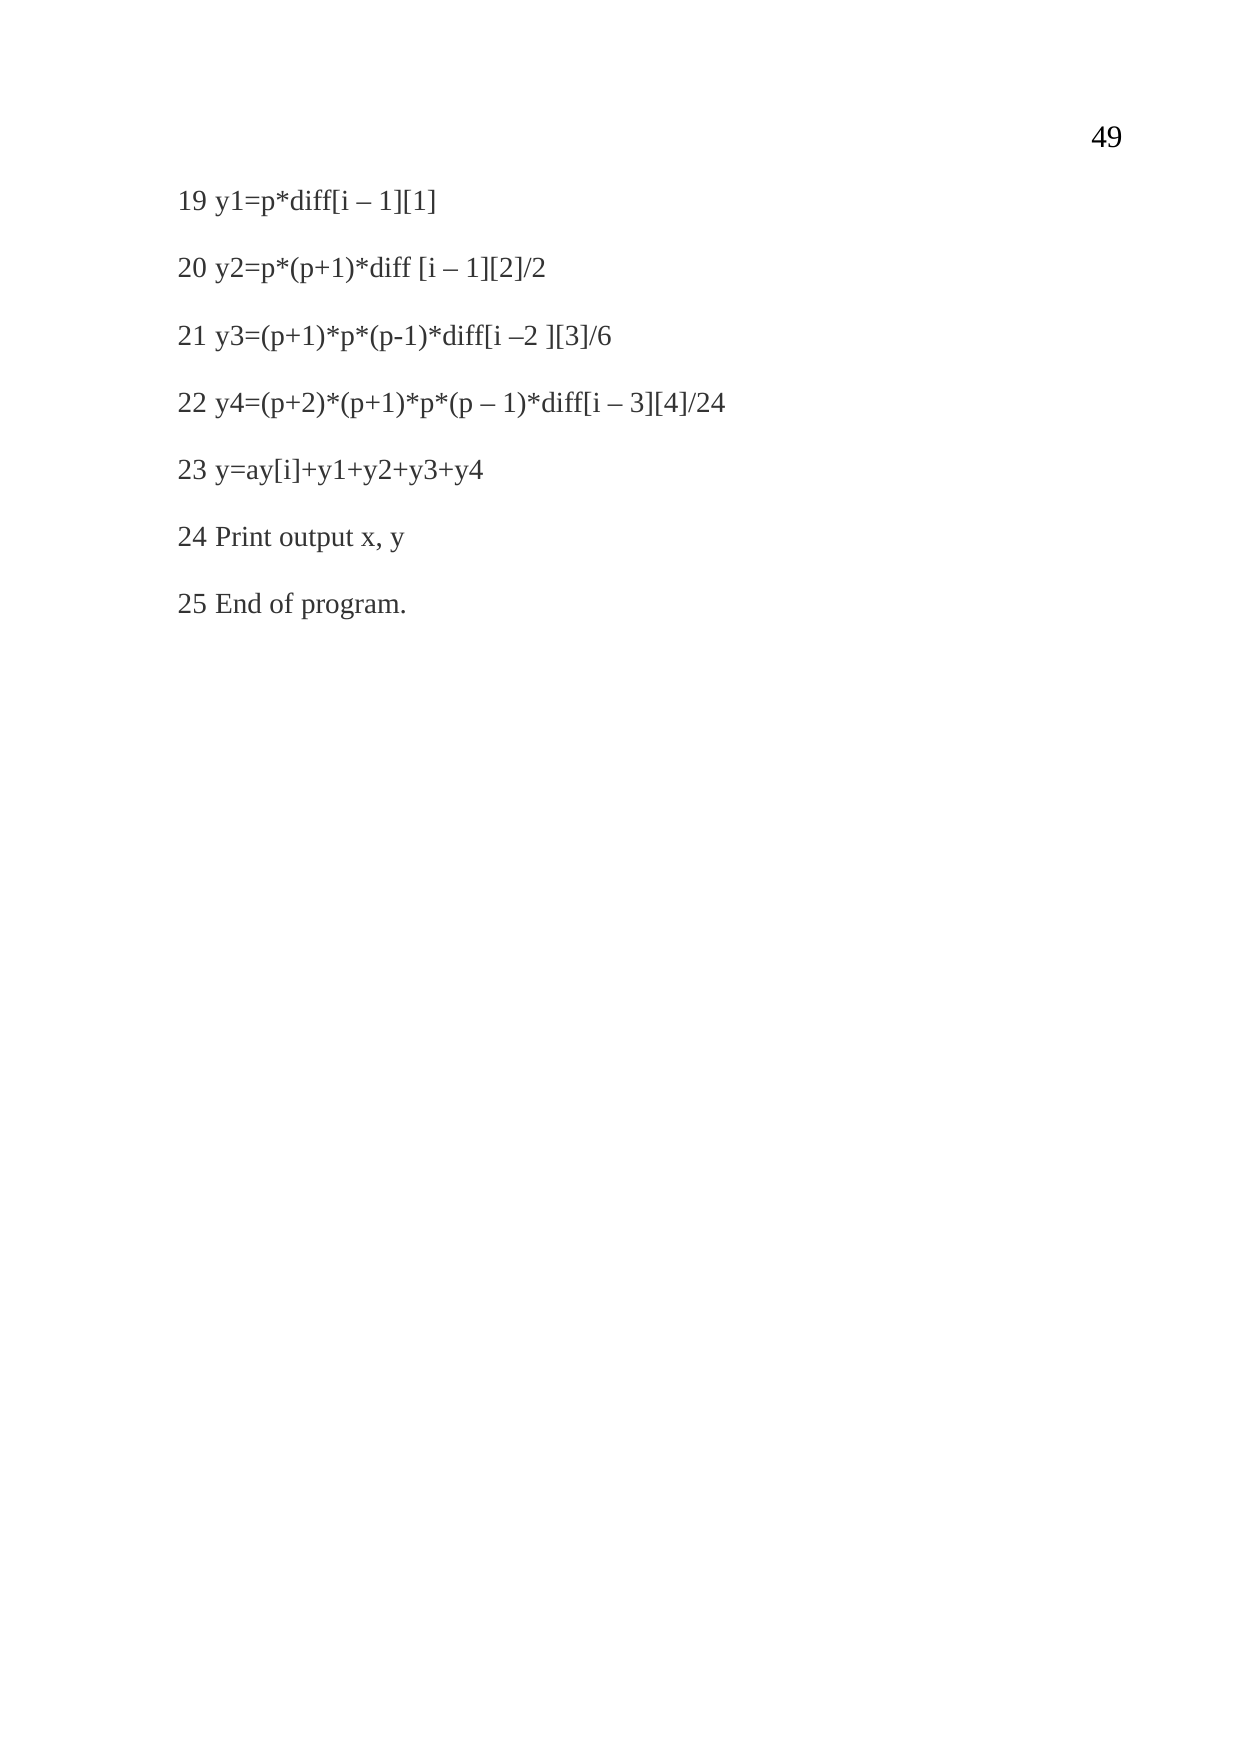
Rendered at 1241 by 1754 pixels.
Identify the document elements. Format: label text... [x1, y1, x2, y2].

list y2=p*(p+1)*diff [i – 1][2]/2 [177, 251, 1122, 284]
list y=ay[i]+y1+y2+y3+y4 [177, 452, 1122, 485]
list End of program. [177, 586, 1122, 619]
list y3=(p+1)*p*(p-1)*diff[i –2 ][3]/6 [177, 318, 1122, 351]
list Print output x, y [177, 519, 1122, 552]
list y1=p*diff[i – 1][1] [177, 183, 1122, 217]
list y4=(p+2)*(p+1)*p*(p – 1)*diff[i – 3][4]/24 [177, 385, 1122, 418]
